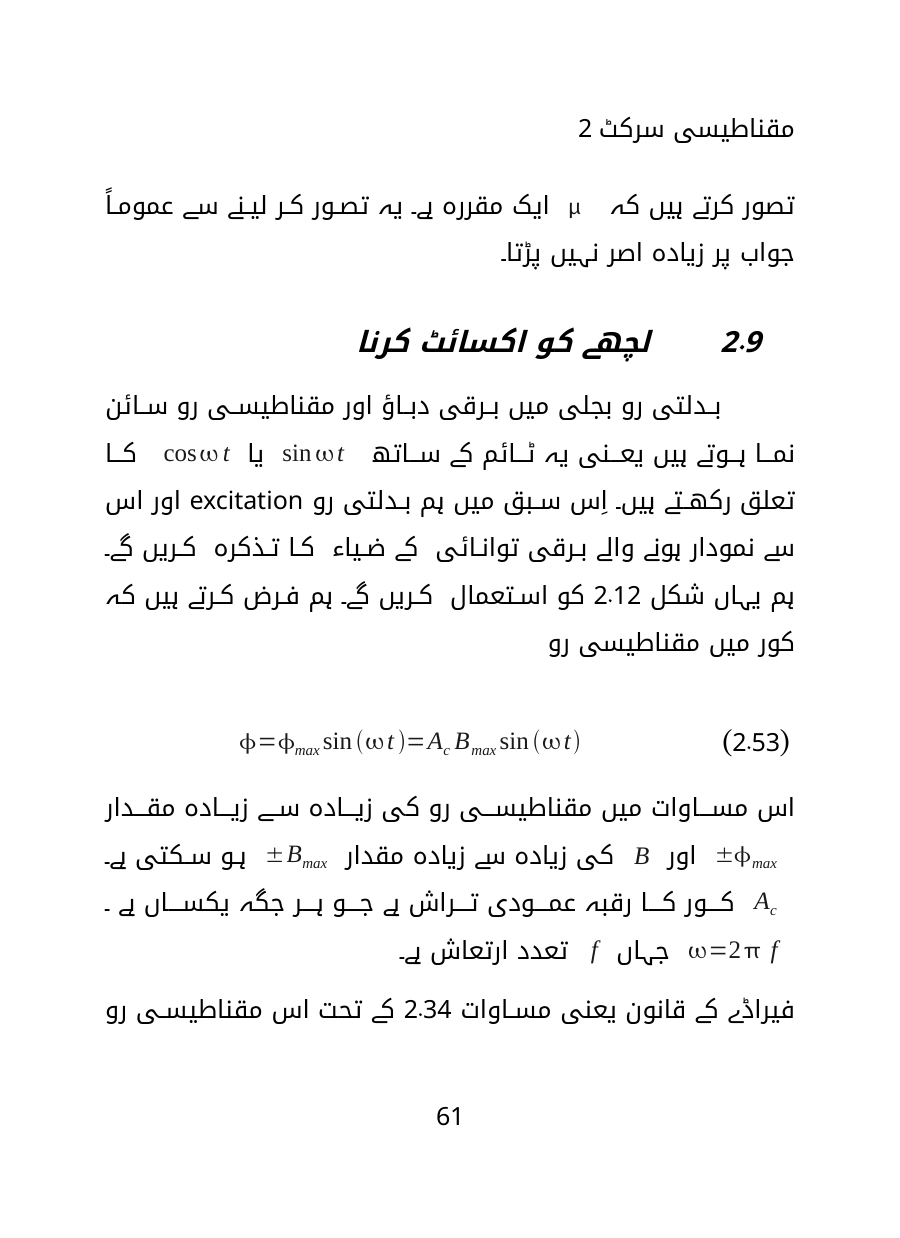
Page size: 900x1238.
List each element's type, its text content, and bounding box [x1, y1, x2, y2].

text فیراڈے کے قانون یعنی مساوات 2.34 کے تحت اس مقناطیسی رو کی وجہ سے لچھے میں برقی دباؤ پیدا ہو نگے۔ [105, 987, 795, 1034]
table_header (2.53) [706, 714, 795, 785]
text اس مساوات میں مقناطیسی رو کی زیادہ سے زیادہ مقداراورکی زیادہ سے زیادہ مقدارہو سکتی ہے۔کور کا رقبہ عمودی تراش ہے جو ہر جگہ یکساں ہے ۔جہاںتعدد ارتعاش ہے۔ [105, 785, 795, 974]
subtitle لچھے کو اکسائٹ کرنا [105, 315, 720, 370]
text بدلتی رو بجلی میں برقی دباؤ اور مقناطیسی رو سائن نما ہوتے ہیں یعنی یہ ٹائم کے ساتھ یا کا تعلق رکھتے ہیں۔ اِس سبق میں ہم بدلتی رو excitation اور اس سے نمودار ہونے والے برقی توانائی کے ضیاء کا تذکرہ کریں گے۔ ہم یہاں شکل 2.12 کو استعمال کریں گے۔ ہم فرض کرتے ہیں کہ کور میں مقناطیسی رو [105, 382, 795, 667]
text کسی بھی شہ میں اور کے تعلق کو گراف کے ذریعہ سے پیش کیا جاتا ہے۔ ایسا ہی ایک گراف شکل 2.11 میں دکھایا گیا ہے۔ گراف کو دیکھا جائے توکے کسی ایک مقدار کے لئےکے دو مقدار ہیں۔ اگر مقناطیسی رو بڑھ رہا ہو تو، گراف میں نیچے سے اُوپر جانے والی لکیر، اِس میں اور کے تعلق کو پیش کرتی ہے اور اگر مقناطیسی رو کم ہو رہا ہو تو، اوپر سے نیچے آنے والی لکیر، اِس تعلق کو پیش کرتی ہے۔ چونکہ ، لہٰذا کے مقدار تبدیل ہونے سے بھی تبدیل ہوتا ہے۔ باوجود اِس کے ہم مقناطیسی سرکٹوں میں یہ تصور کرتے ہیں کہ ایک مقررہ ہے۔ یہ تصور کر لینے سے عموماً جواب پر زیادہ اصر نہیں پڑتا۔ [105, 182, 795, 277]
table_header [105, 714, 706, 785]
